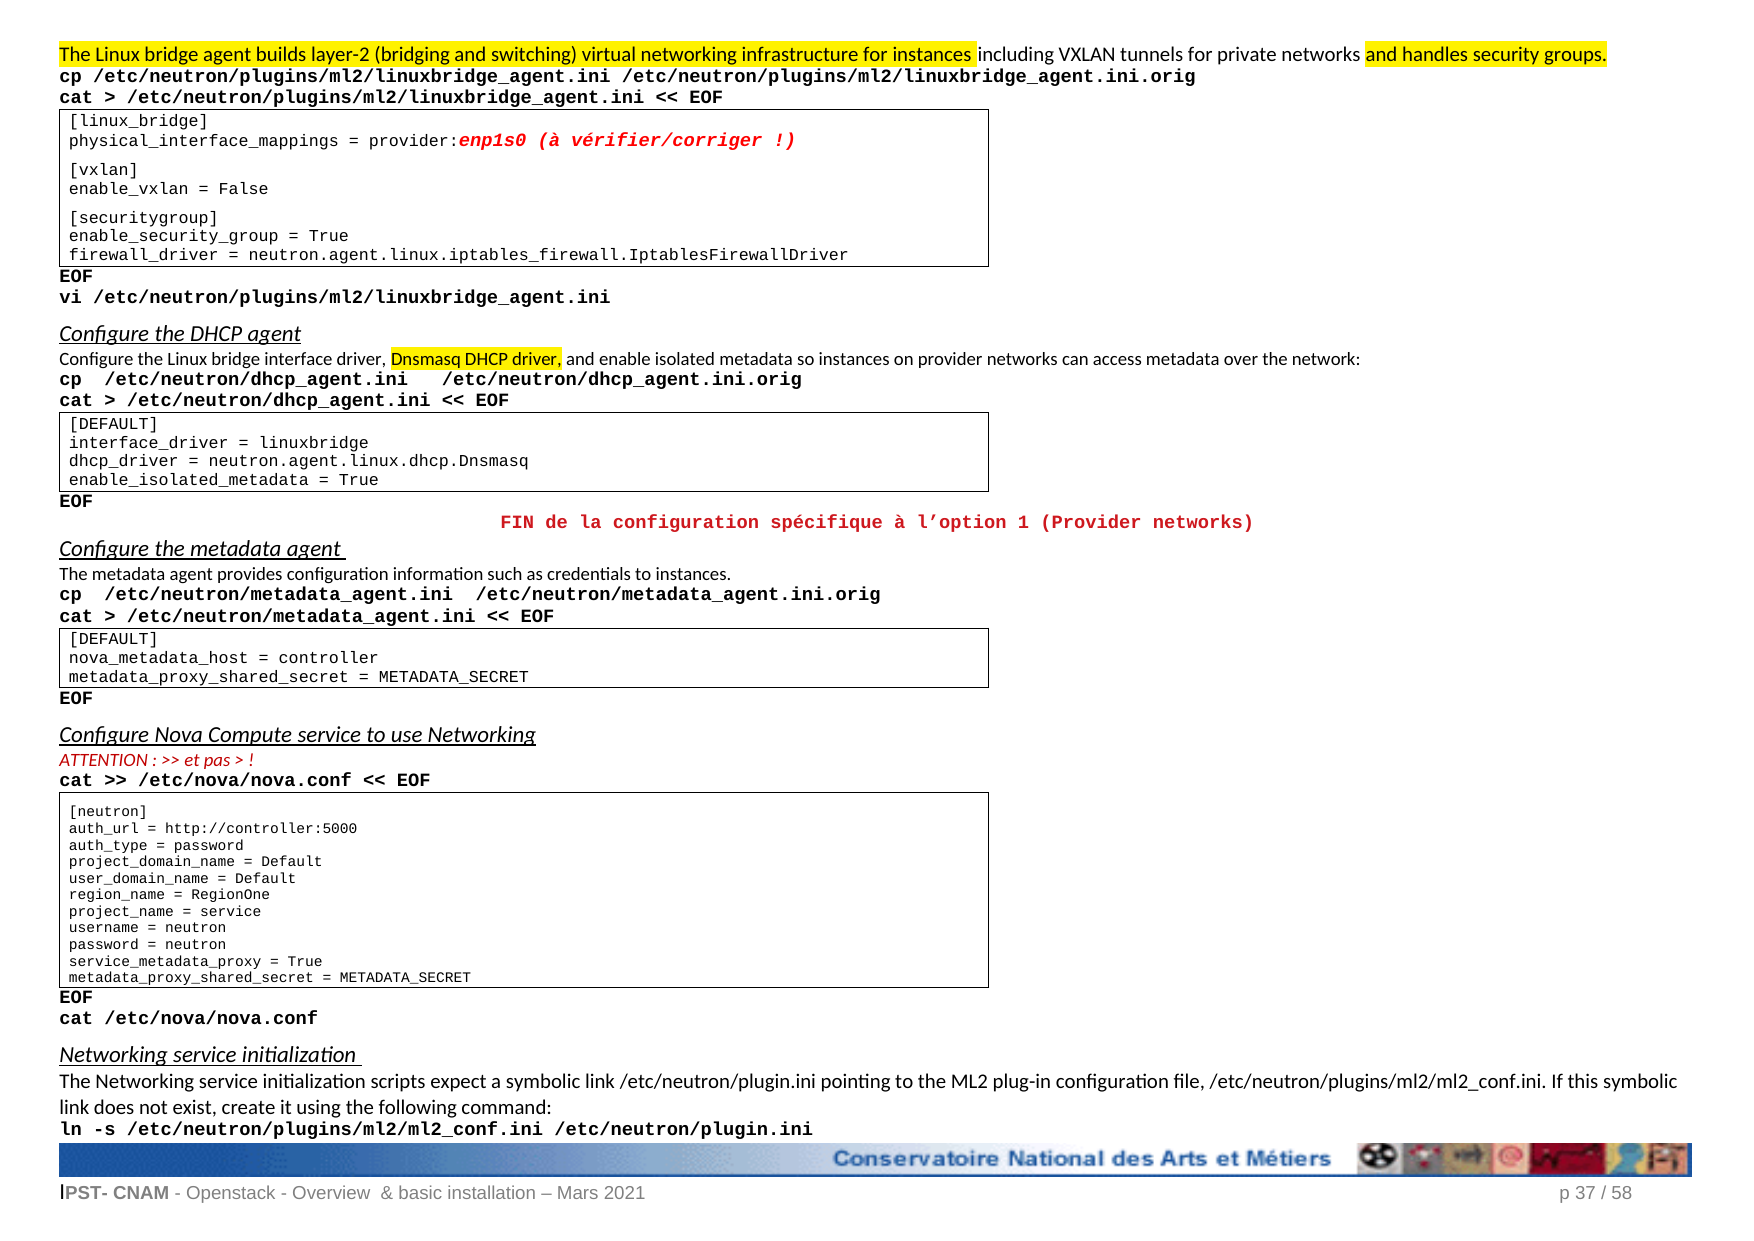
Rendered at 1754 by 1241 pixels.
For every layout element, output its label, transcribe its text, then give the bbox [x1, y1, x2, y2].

text vi /etc/neutron/plugins/ml2/linuxbridge_agent.ini [59, 288, 1695, 309]
text ln -s /etc/neutron/plugins/ml2/ml2_conf.ini /etc/neutron/plugin.ini [59, 1119, 1695, 1141]
text user_domain_name = Default [60, 868, 988, 884]
text dhcp_driver = neutron.agent.linux.dhcp.Dnsmasq [60, 450, 988, 469]
text The Linux bridge agent builds layer-2 (bridging and switching) virtual networking infrastructure for instances including VXLAN tunnels for private networks and handles security groups. [59, 41, 1695, 67]
text auth_type = password [60, 835, 988, 851]
text physical_interface_mappings = provider:enp1s0 (à vérifier/corriger !) [60, 128, 988, 152]
text Configure the DHCP agent [59, 319, 1695, 347]
text enable_security_group = True [60, 225, 988, 244]
text service_metadata_proxy = True [60, 951, 988, 967]
text [DEFAULT] [60, 629, 988, 647]
text EOF [59, 988, 1695, 1009]
text metadata_proxy_shared_secret = METADATA_SECRET [60, 967, 988, 987]
text enable_isolated_metadata = True [60, 469, 988, 491]
text nova_metadata_host = controller [60, 647, 988, 665]
text cat > /etc/neutron/dhcp_agent.ini << EOF [59, 391, 1695, 412]
text The Networking service initialization scripts expect a symbolic link /etc/neutron/plugin.ini pointing to the ML2 plug-in configuration file, /etc/neutron/plugins/ml2/ml2_conf.ini. If this symbolic link does not exist, create it using the following command: [59, 1069, 1695, 1119]
text region_name = RegionOne [60, 884, 988, 901]
text cp /etc/neutron/dhcp_agent.ini /etc/neutron/dhcp_agent.ini.orig [59, 370, 1695, 391]
text cp /etc/neutron/plugins/ml2/linuxbridge_agent.ini /etc/neutron/plugins/ml2/linuxbridge_agent.ini.orig [59, 67, 1695, 88]
text metadata_proxy_shared_secret = METADATA_SECRET [60, 665, 988, 687]
text cat >> /etc/nova/nova.conf << EOF [59, 771, 1695, 792]
text [linux_bridge] [60, 110, 988, 128]
text ATTENTION : >> et pas > ! [59, 748, 1695, 771]
text username = neutron [60, 917, 988, 934]
text Networking service initialization [59, 1041, 1695, 1069]
text auth_url = http://controller:5000 [60, 818, 988, 835]
text cat > /etc/neutron/plugins/ml2/linuxbridge_agent.ini << EOF [59, 88, 1695, 109]
text password = neutron [60, 934, 988, 951]
text Configure the metadata agent [59, 534, 1695, 562]
text The metadata agent provides configuration information such as credentials to instances. [59, 562, 1695, 585]
text interface_driver = linuxbridge [60, 431, 988, 450]
text EOF [59, 267, 1695, 288]
text EOF [59, 688, 1695, 710]
text firewall_driver = neutron.agent.linux.iptables_firewall.IptablesFirewallDriver [60, 244, 988, 266]
text FIN de la configuration spécifique à l’option 1 (Provider networks) [59, 513, 1695, 534]
text cat > /etc/neutron/metadata_agent.ini << EOF [59, 606, 1695, 628]
text enable_vxlan = False [60, 178, 988, 200]
text [vxlan] [60, 159, 988, 178]
text cp /etc/neutron/metadata_agent.ini /etc/neutron/metadata_agent.ini.orig [59, 585, 1695, 606]
text [securitygroup] [60, 206, 988, 225]
text Configure the Linux bridge interface driver, Dnsmasq DHCP driver, and enable isolated metadata so instances on provider networks can access metadata over the network: [59, 347, 1695, 370]
text project_domain_name = Default [60, 851, 988, 868]
text project_name = service [60, 901, 988, 917]
text cat /etc/nova/nova.conf [59, 1009, 1695, 1030]
text [neutron] [60, 802, 988, 818]
text Configure Nova Compute service to use Networking [59, 720, 1695, 748]
text [DEFAULT] [60, 413, 988, 431]
text EOF [59, 492, 1695, 513]
